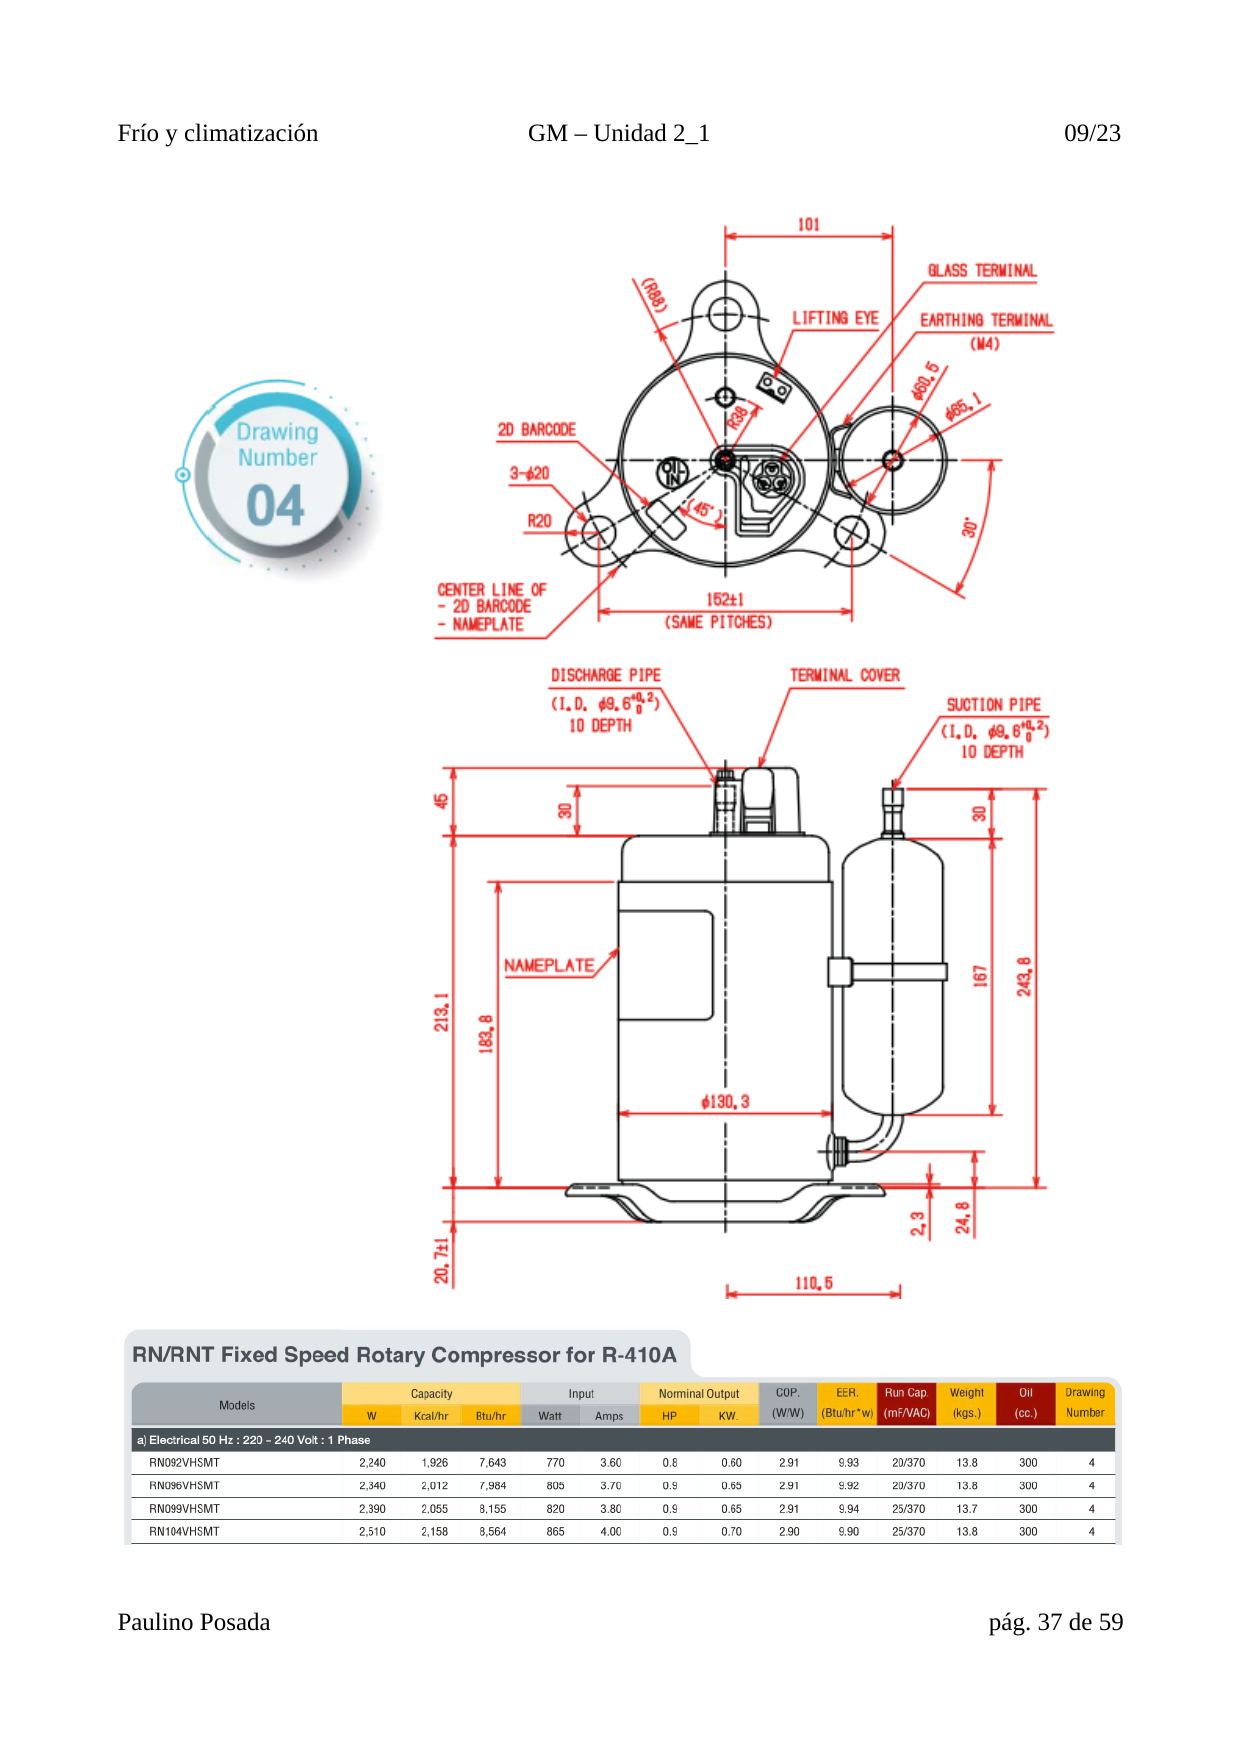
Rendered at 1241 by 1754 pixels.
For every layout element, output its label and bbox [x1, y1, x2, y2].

picture [118, 1326, 1123, 1545]
picture [155, 205, 1086, 1299]
